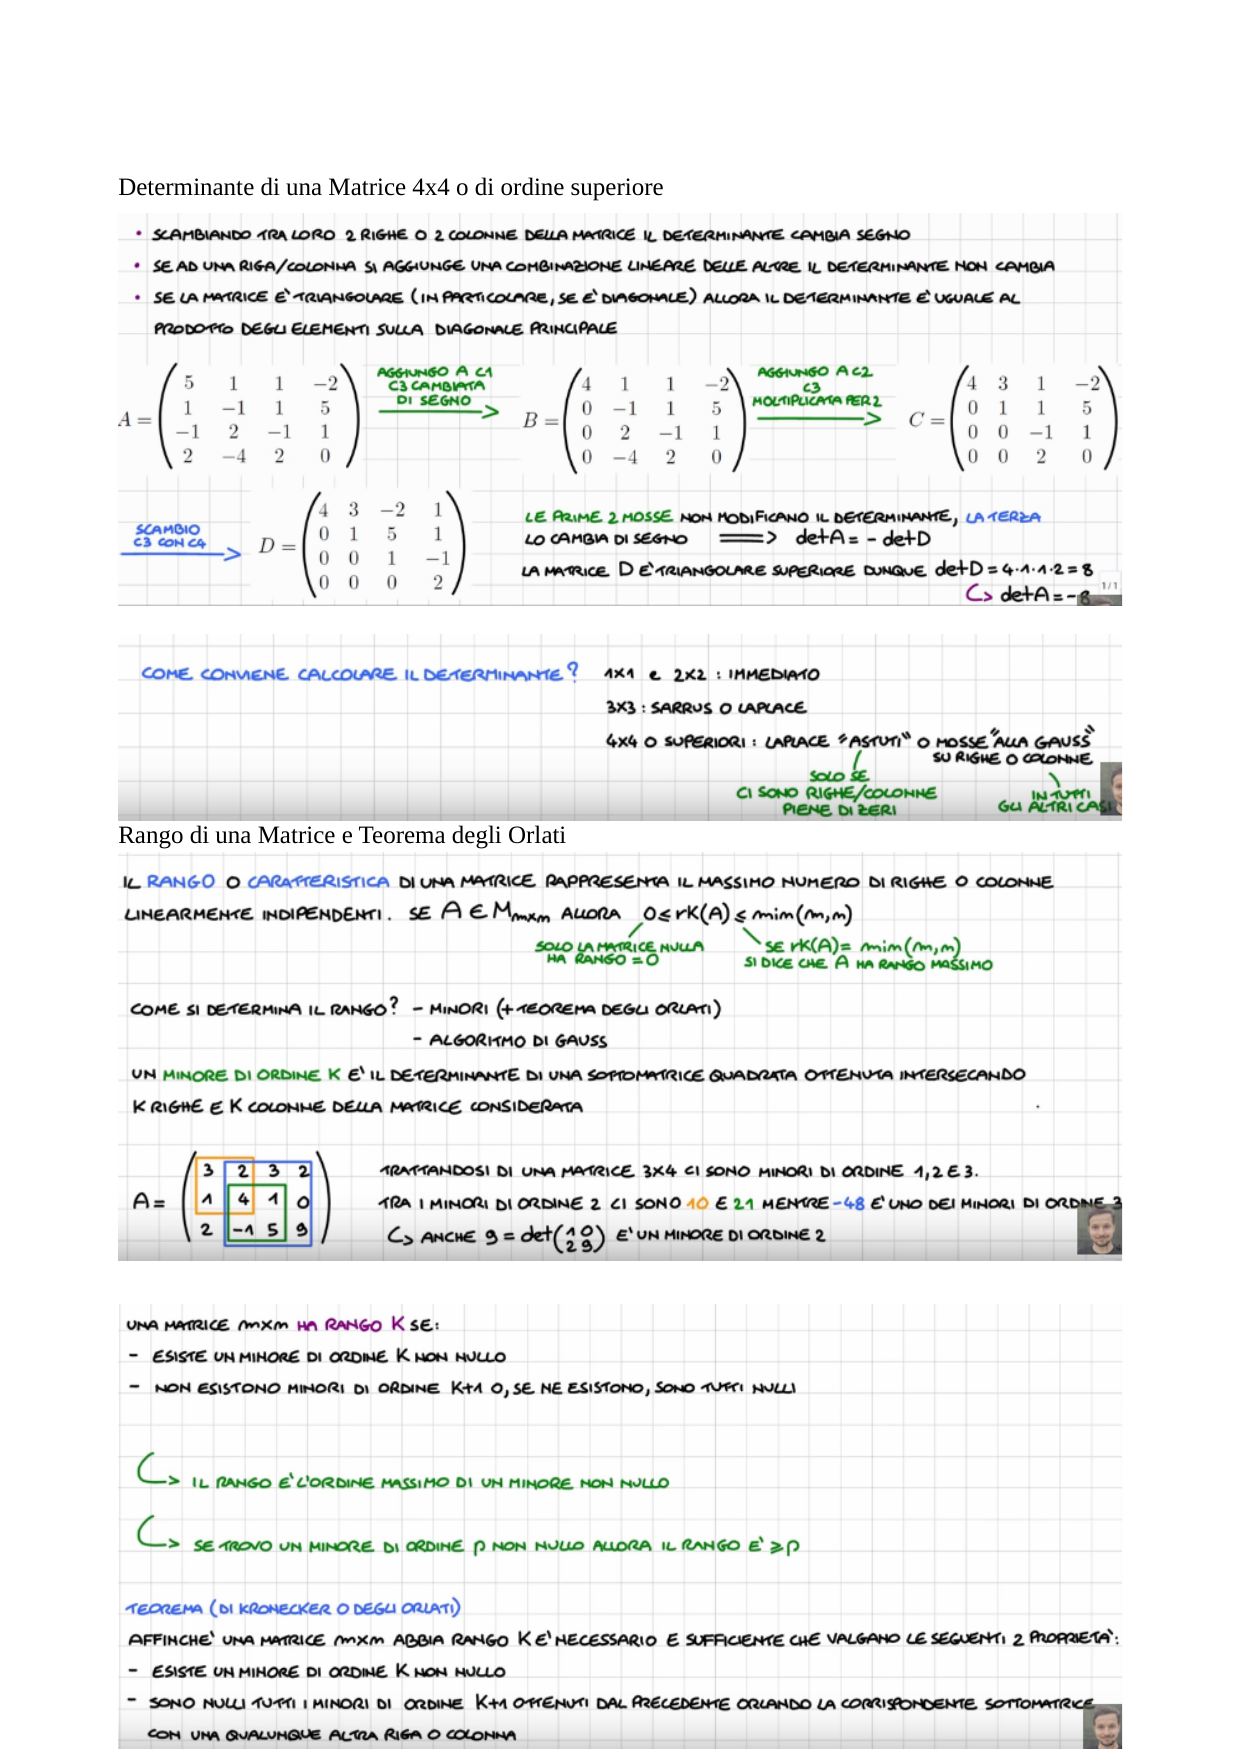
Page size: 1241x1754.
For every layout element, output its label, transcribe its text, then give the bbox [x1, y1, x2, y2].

picture [118, 852, 1123, 1261]
subtitle Determinante di una Matrice 4x4 o di ordine superiore [118, 172, 1122, 201]
picture [118, 1304, 1123, 1749]
picture [118, 213, 1123, 606]
subtitle Rango di una Matrice e Teorema degli Orlati [118, 821, 1122, 849]
picture [118, 634, 1123, 821]
